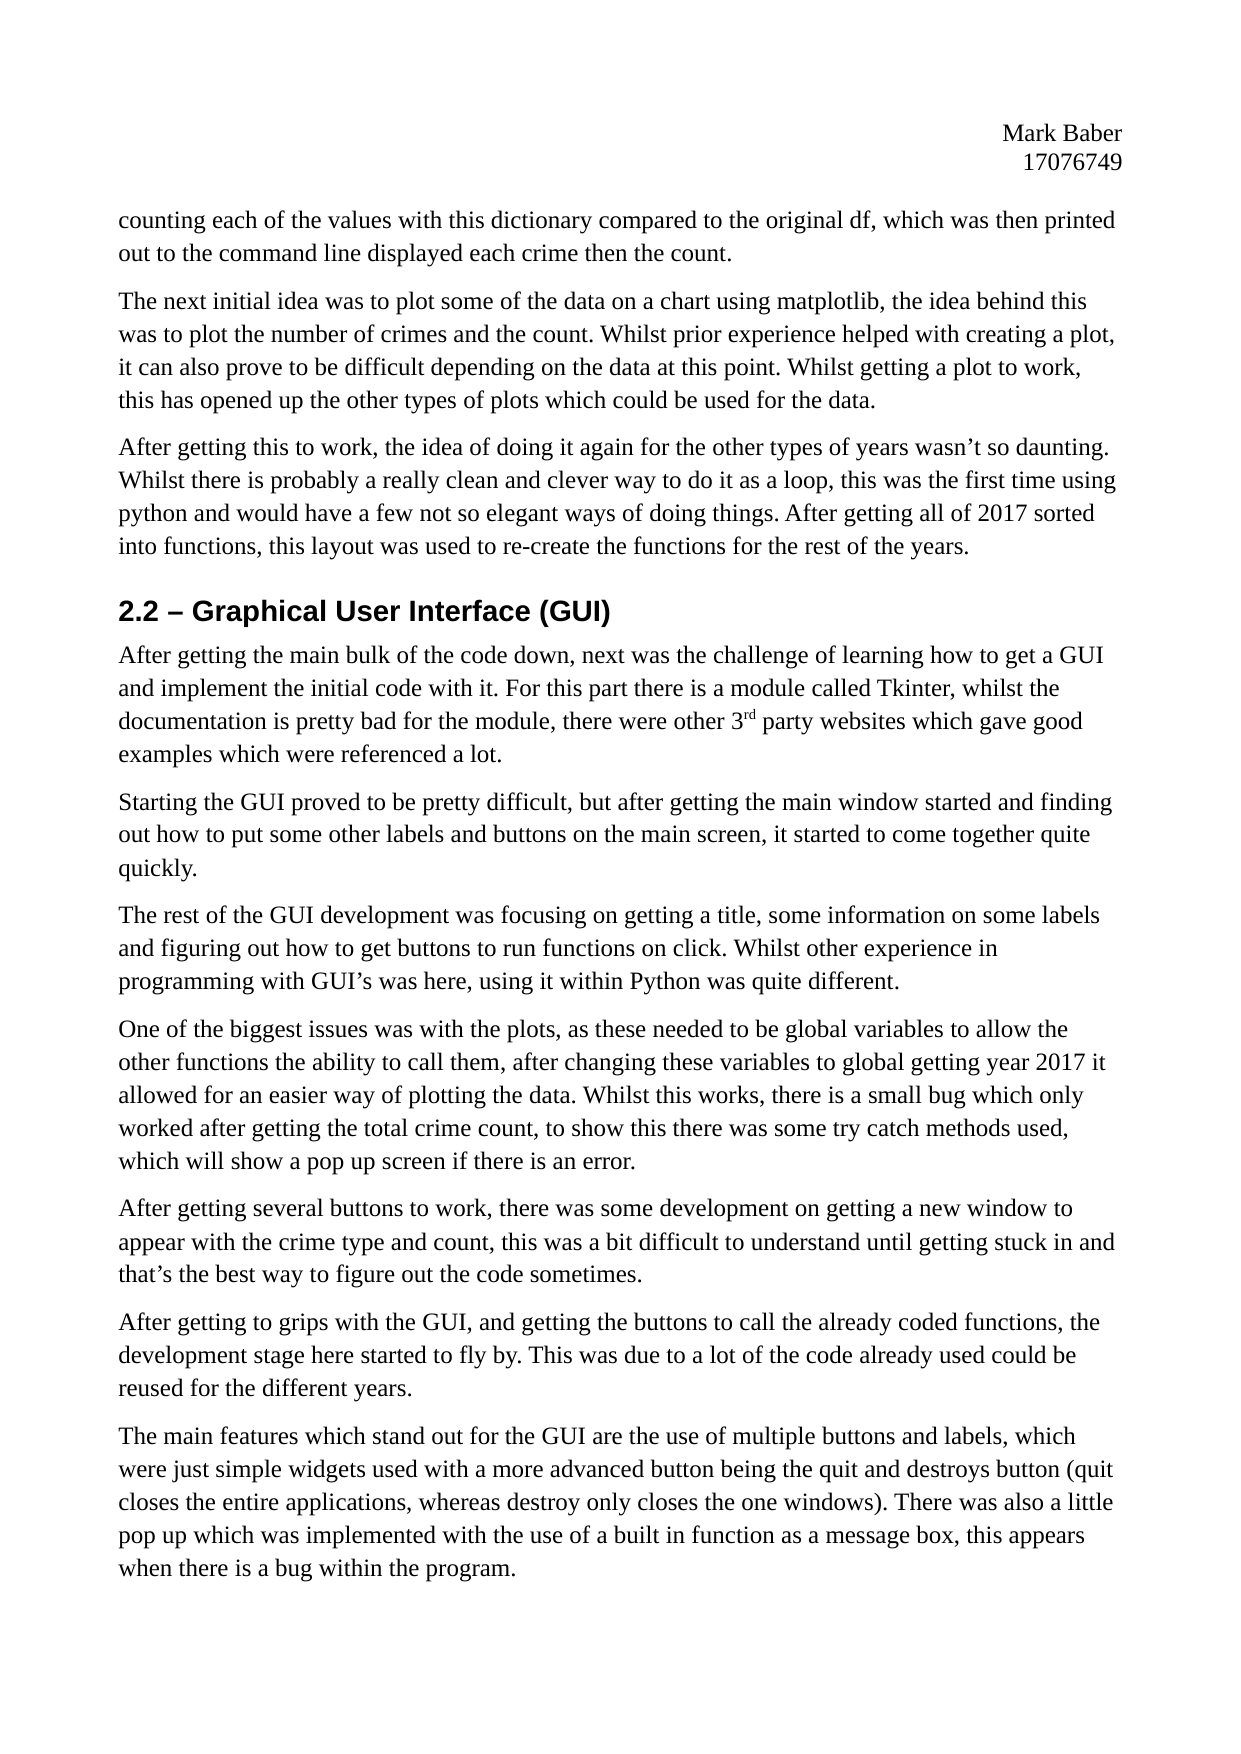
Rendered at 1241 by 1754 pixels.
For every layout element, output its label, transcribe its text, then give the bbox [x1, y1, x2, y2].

text After getting this to work, the idea of doing it again for the other types of years wasn’t so daunting. Whilst there is probably a really clean and clever way to do it as a loop, this was the first time using python and would have a few not so elegant ways of doing things. After getting all of 2017 sorted into functions, this layout was used to re-create the functions for the rest of the years. [118, 432, 1122, 560]
subtitle 2.2 – Graphical User Interface (GUI) [118, 594, 1122, 627]
text counting each of the values with this dictionary compared to the original df, which was then printed out to the command line displayed each crime then the count. [118, 205, 1122, 267]
text After getting the main bulk of the code down, next was the challenge of learning how to get a GUI and implement the initial code with it. For this part there is a module called Tkinter, whilst the documentation is pretty bad for the module, there were other 3rd party websites which gave good examples which were referenced a lot. [118, 640, 1122, 768]
text The rest of the GUI development was focusing on getting a title, some information on some labels and figuring out how to get buttons to run functions on click. Whilst other experience in programming with GUI’s was here, using it within Python was quite different. [118, 900, 1122, 995]
text The main features which stand out for the GUI are the use of multiple buttons and labels, which were just simple widgets used with a more advanced button being the quit and destroys button (quit closes the entire applications, whereas destroy only closes the one windows). There was also a little pop up which was implemented with the use of a built in function as a message box, this appears when there is a bug within the program. [118, 1421, 1122, 1582]
text One of the biggest issues was with the plots, as these needed to be global variables to allow the other functions the ability to call them, after changing these variables to global getting year 2017 it allowed for an easier way of plotting the data. Whilst this works, there is a small bug which only worked after getting the total crime count, to show this there was some try catch methods used, which will show a pop up screen if there is an error. [118, 1014, 1122, 1175]
text Starting the GUI proved to be pretty difficult, but after getting the main window started and finding out how to put some other labels and buttons on the main screen, it started to come together quite quickly. [118, 787, 1122, 881]
text After getting several buttons to work, there was some development on getting a new window to appear with the crime type and count, this was a bit difficult to understand until getting stuck in and that’s the best way to figure out the code sometimes. [118, 1193, 1122, 1288]
text The next initial idea was to plot some of the data on a chart using matplotlib, the idea behind this was to plot the number of crimes and the count. Whilst prior experience helped with creating a plot, it can also prove to be difficult depending on the data at this point. Whilst getting a plot to work, this has opened up the other types of plots which could be used for the data. [118, 286, 1122, 413]
text After getting to grips with the GUI, and getting the buttons to call the already coded functions, the development stage here started to fly by. This was due to a lot of the code already used could be reused for the different years. [118, 1307, 1122, 1402]
